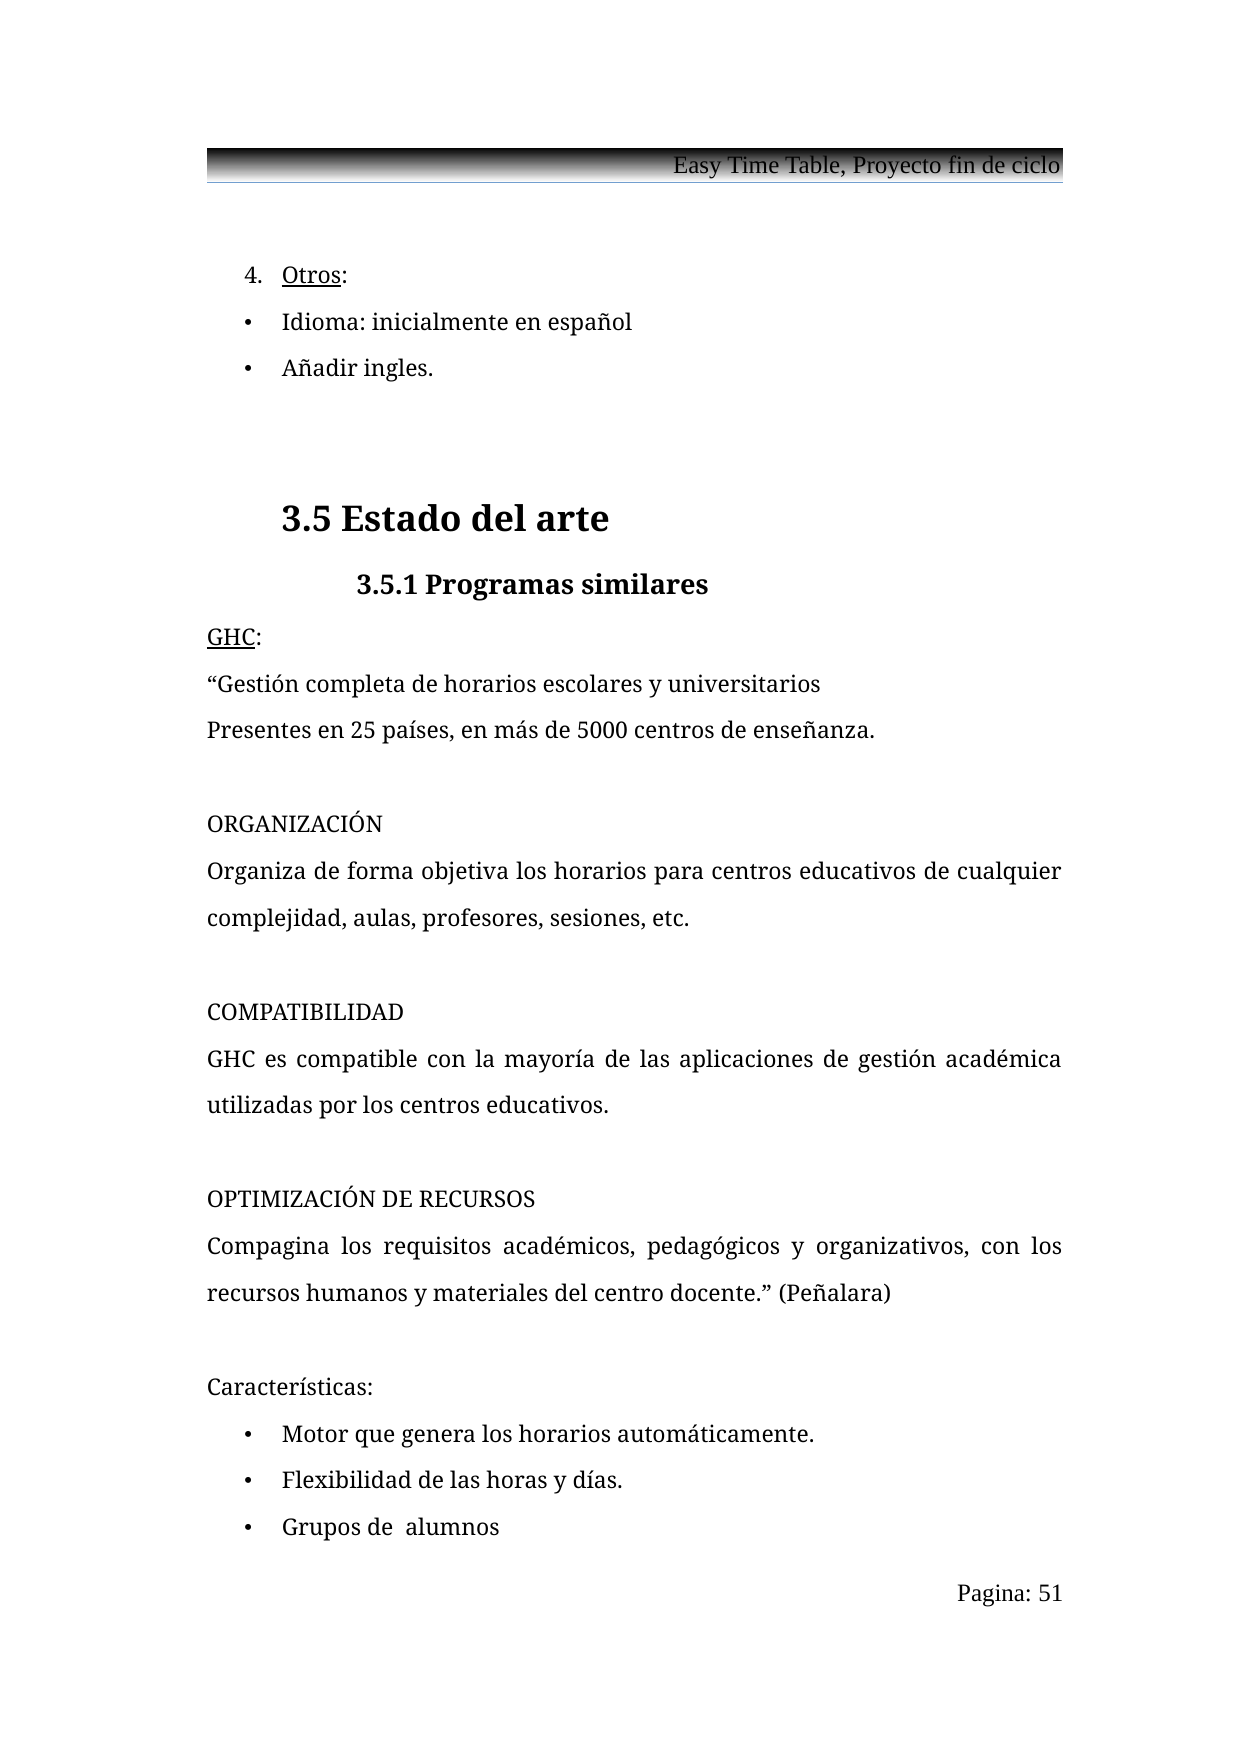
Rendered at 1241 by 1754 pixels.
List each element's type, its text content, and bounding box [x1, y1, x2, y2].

list Idioma: inicialmente en español [244, 306, 1063, 337]
text ORGANIZACIÓN [207, 808, 1063, 839]
text Características: [207, 1371, 1063, 1402]
list Grupos de alumnos [244, 1511, 1063, 1542]
list Otros: [244, 259, 1063, 290]
text GHC es compatible con la mayoría de las aplicaciones de gestión académica utilizadas por los centros educativos. [207, 1042, 1063, 1121]
text COMPATIBILIDAD [207, 996, 1063, 1027]
text 3.5.1 Programas similares [207, 565, 1063, 602]
text Organiza de forma objetiva los horarios para centros educativos de cualquier complejidad, aulas, profesores, sesiones, etc. [207, 855, 1063, 933]
list Motor que genera los horarios automáticamente. [244, 1417, 1063, 1449]
text 3.5 Estado del arte [207, 493, 1063, 541]
text Presentes en 25 países, en más de 5000 centros de enseñanza. [207, 714, 1063, 746]
text GHC: [207, 621, 1063, 652]
text Compagina los requisitos académicos, pedagógicos y organizativos, con los recursos humanos y materiales del centro docente.” (Peñalara) [207, 1230, 1063, 1308]
text OPTIMIZACIÓN DE RECURSOS [207, 1183, 1063, 1214]
list Flexibilidad de las horas y días. [244, 1464, 1063, 1496]
text “Gestión completa de horarios escolares y universitarios [207, 667, 1063, 699]
list Añadir ingles. [244, 352, 1063, 384]
